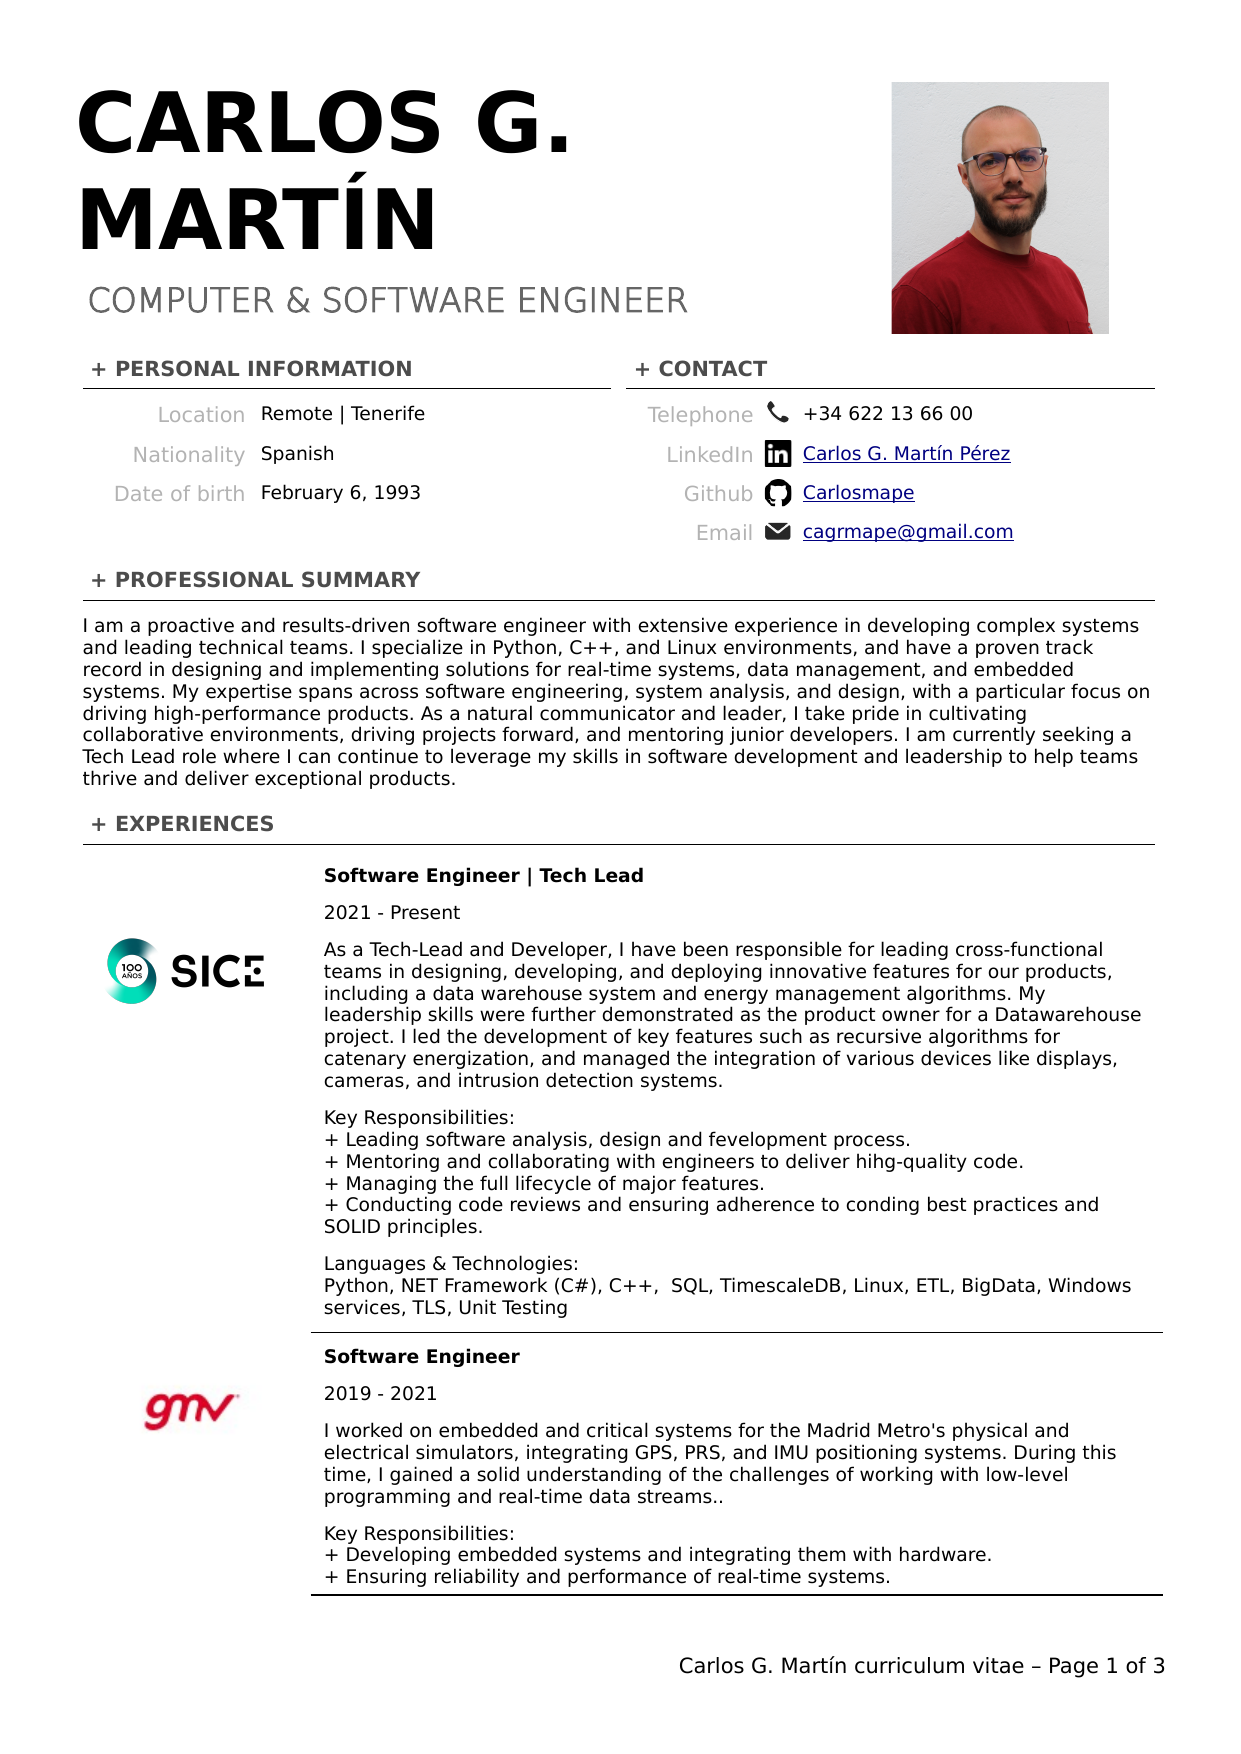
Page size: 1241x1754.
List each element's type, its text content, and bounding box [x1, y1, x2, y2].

table_cell [75, 852, 311, 1332]
picture [891, 82, 1109, 181]
table_cell February 6, 1993 [253, 475, 616, 514]
table_header Remote | Tenerife [253, 396, 616, 435]
table_cell [75, 1332, 311, 1594]
table_header Location [75, 396, 253, 435]
table_header +34 622 13 66 00 [795, 396, 1159, 435]
table_cell Nationality [75, 435, 253, 474]
table_cell + PERSONAL INFORMATION [75, 342, 619, 396]
table_cell Date of birth [75, 475, 253, 514]
table_cell Spanish [253, 435, 616, 474]
picture [118, 1338, 267, 1487]
table_cell LinkedIn [619, 435, 761, 474]
table_cell Software Engineer | Tech Lead 2021 - Present As a Tech-Lead and Developer, I have been responsible for leading cross-functional teams in designing, developing, and deploying innovative features for our products, including a data warehouse system and energy management algorithms. My leadership skills were further demonstrated as the product owner for a Datawarehouse project. I led the development of key features such as recursive algorithms for catenary energization, and managed the integration of various devices like displays, cameras, and intrusion detection systems. Key Responsibilities: + Leading software analysis, design and fevelopment process. + Mentoring and collaborating with engineers to deliver hihg-quality code. + Managing the full lifecycle of major features. + Conducting code reviews and ensuring adherence to conding best practices and SOLID principles. Languages & Technologies: Python, NET Framework (C#), C++, SQL, TimescaleDB, Linux, ETL, BigData, Windows services, TLS, Unit Testing [311, 852, 1162, 1332]
table_header [884, 75, 1162, 342]
table_cell Email [619, 514, 761, 553]
table_cell [619, 396, 1162, 553]
table_cell + CONTACT [619, 342, 1162, 396]
table_cell cagrmape@gmail.com [795, 514, 1159, 553]
table_cell [761, 547, 795, 553]
table_cell Github [619, 475, 761, 514]
table_cell [761, 475, 795, 513]
table_cell [75, 396, 619, 553]
table_cell [761, 435, 795, 474]
table_cell Carlosmape [795, 475, 1159, 514]
table_header [761, 429, 795, 435]
table_header CARLOS G. MARTÍN COMPUTER & SOFTWARE ENGINEER [75, 75, 884, 342]
table_cell + PROFESSIONAL SUMMARY I am a proactive and results-driven software engineer with extensive experience in developing complex systems and leading technical teams. I specialize in Python, C++, and Linux environments, and have a proven track record in designing and implementing solutions for real-time systems, data management, and embedded systems. My expertise spans across software engineering, system analysis, and design, with a particular focus on driving high-performance products. As a natural communicator and leader, I take pride in cultivating collaborative environments, driving projects forward, and mentoring junior developers. I am currently seeking a Tech Lead role where I can continue to leverage my skills in software development and leadership to help teams thrive and deliver exceptional products. + EXPERIENCES [75, 553, 1162, 852]
picture [75, 922, 296, 1020]
table_header Telephone [619, 396, 761, 435]
table_cell Software Engineer 2019 - 2021 I worked on embedded and critical systems for the Madrid Metro's physical and electrical simulators, integrating GPS, PRS, and IMU positioning systems. During this time, I gained a solid understanding of the challenges of working with low-level programming and real-time data streams.. Key Responsibilities: + Developing embedded systems and integrating them with hardware. + Ensuring reliability and performance of real-time systems. [311, 1333, 1162, 1594]
table_cell Carlos G. Martín Pérez [795, 435, 1159, 474]
